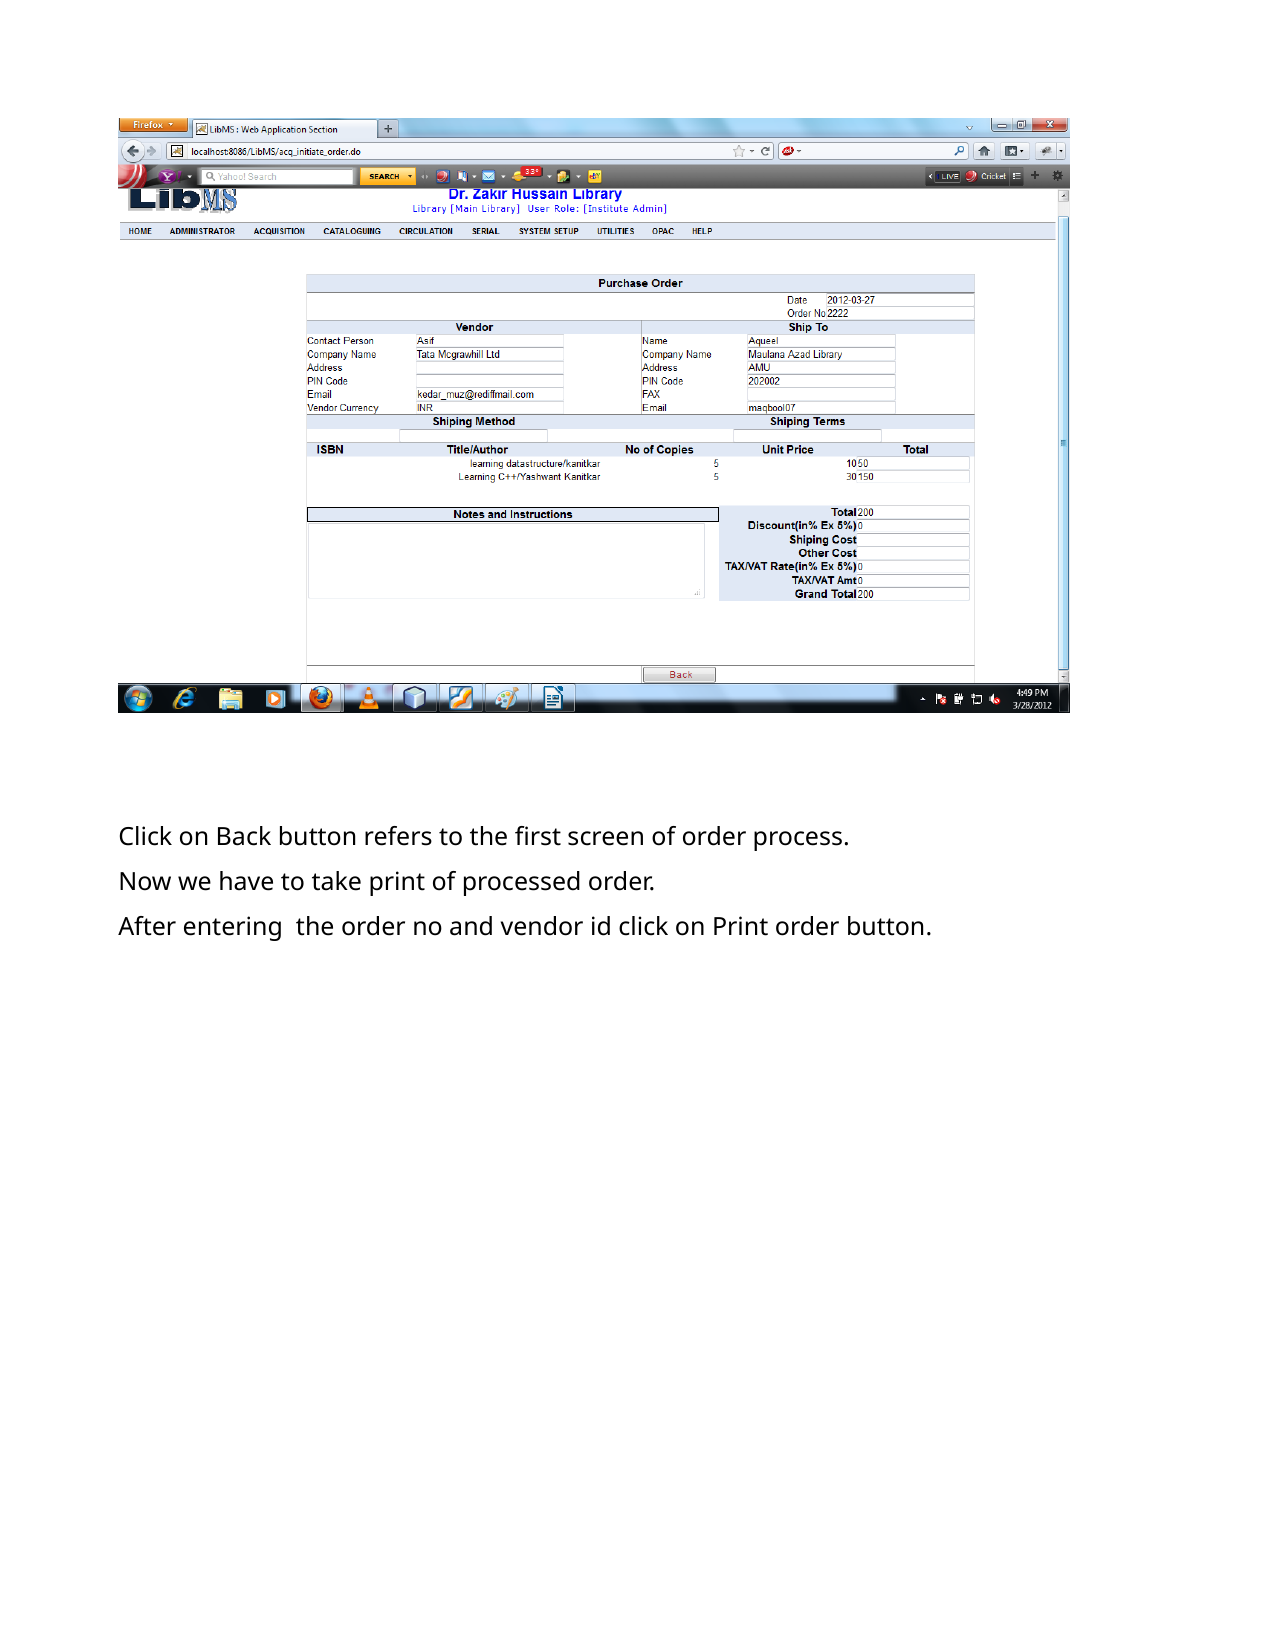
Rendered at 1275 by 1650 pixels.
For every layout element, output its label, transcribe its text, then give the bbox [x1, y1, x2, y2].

text Click on Back button refers to the first screen of order process. [118, 819, 1157, 853]
picture [118, 118, 1157, 769]
text After entering the order no and vendor id click on Print order button. [118, 909, 1157, 943]
text Now we have to take print of processed order. [118, 864, 1157, 898]
